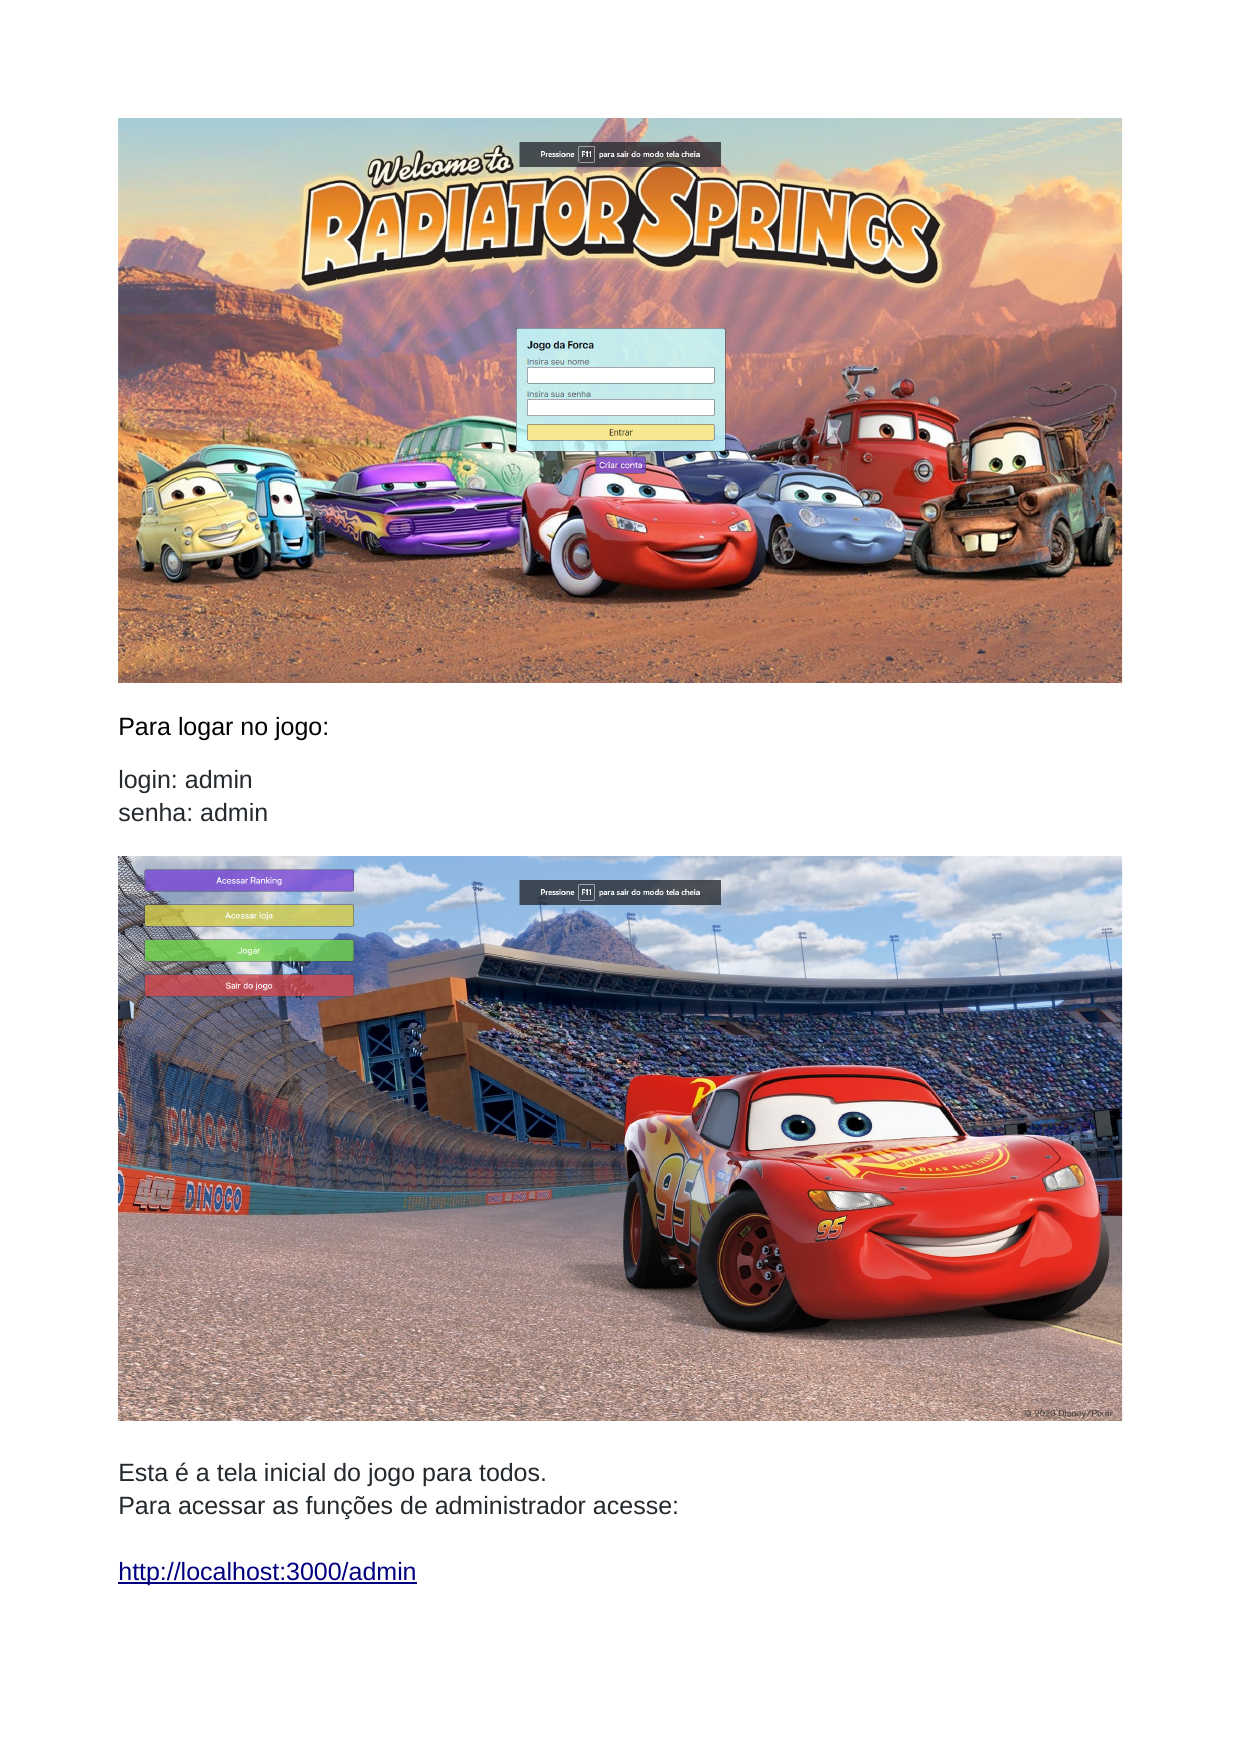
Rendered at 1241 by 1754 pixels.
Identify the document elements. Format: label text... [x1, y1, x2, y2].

picture [118, 856, 1123, 1421]
text login: admin senha: admin [118, 765, 1122, 827]
picture [118, 118, 1123, 683]
text Para logar no jogo: [118, 712, 1122, 740]
text Esta é a tela inicial do jogo para todos. Para acessar as funções de administrador acesse: http://localhost:3000/admin [118, 1421, 1122, 1619]
